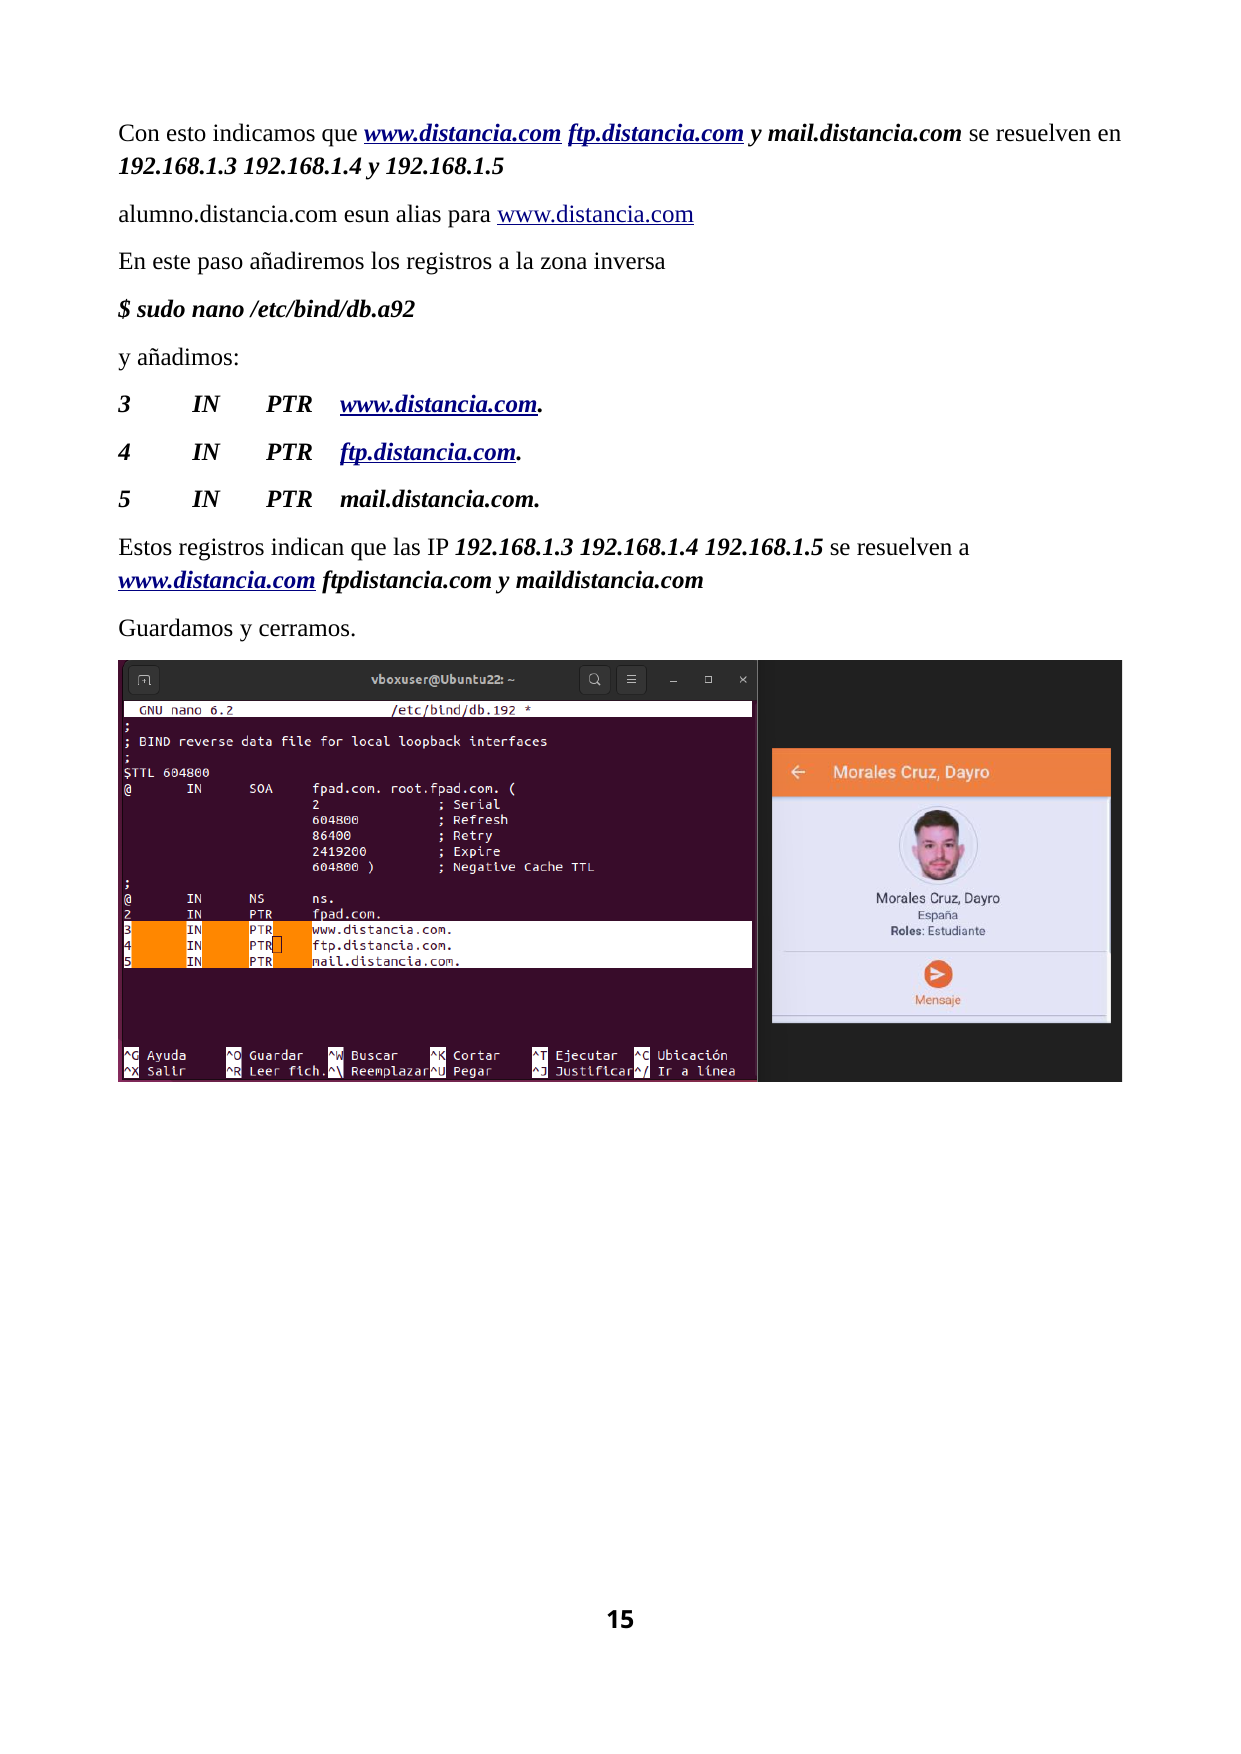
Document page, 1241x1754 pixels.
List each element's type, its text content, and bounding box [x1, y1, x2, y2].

picture [118, 660, 1123, 1082]
text Estos registros indican que las IP 192.168.1.3 192.168.1.4 192.168.1.5 se resuelven a www.distancia.com ftpdistancia.com y maildistancia.com [118, 532, 1122, 594]
text $ sudo nano /etc/bind/db.a92 [118, 294, 1122, 323]
text y añadimos: [118, 342, 1122, 370]
text En este paso añadiremos los registros a la zona inversa [118, 246, 1122, 275]
text 5 IN PTR mail.distancia.com. [118, 484, 1122, 513]
text Guardamos y cerramos. [118, 613, 1122, 641]
text Con esto indicamos que www.distancia.com ftp.distancia.com y mail.distancia.com se resuelven en 192.168.1.3 192.168.1.4 y 192.168.1.5 [118, 118, 1122, 180]
text 3 IN PTR www.distancia.com. [118, 389, 1122, 418]
text alumno.distancia.com esun alias para www.distancia.com [118, 199, 1122, 227]
text 4 IN PTR ftp.distancia.com. [118, 437, 1122, 466]
